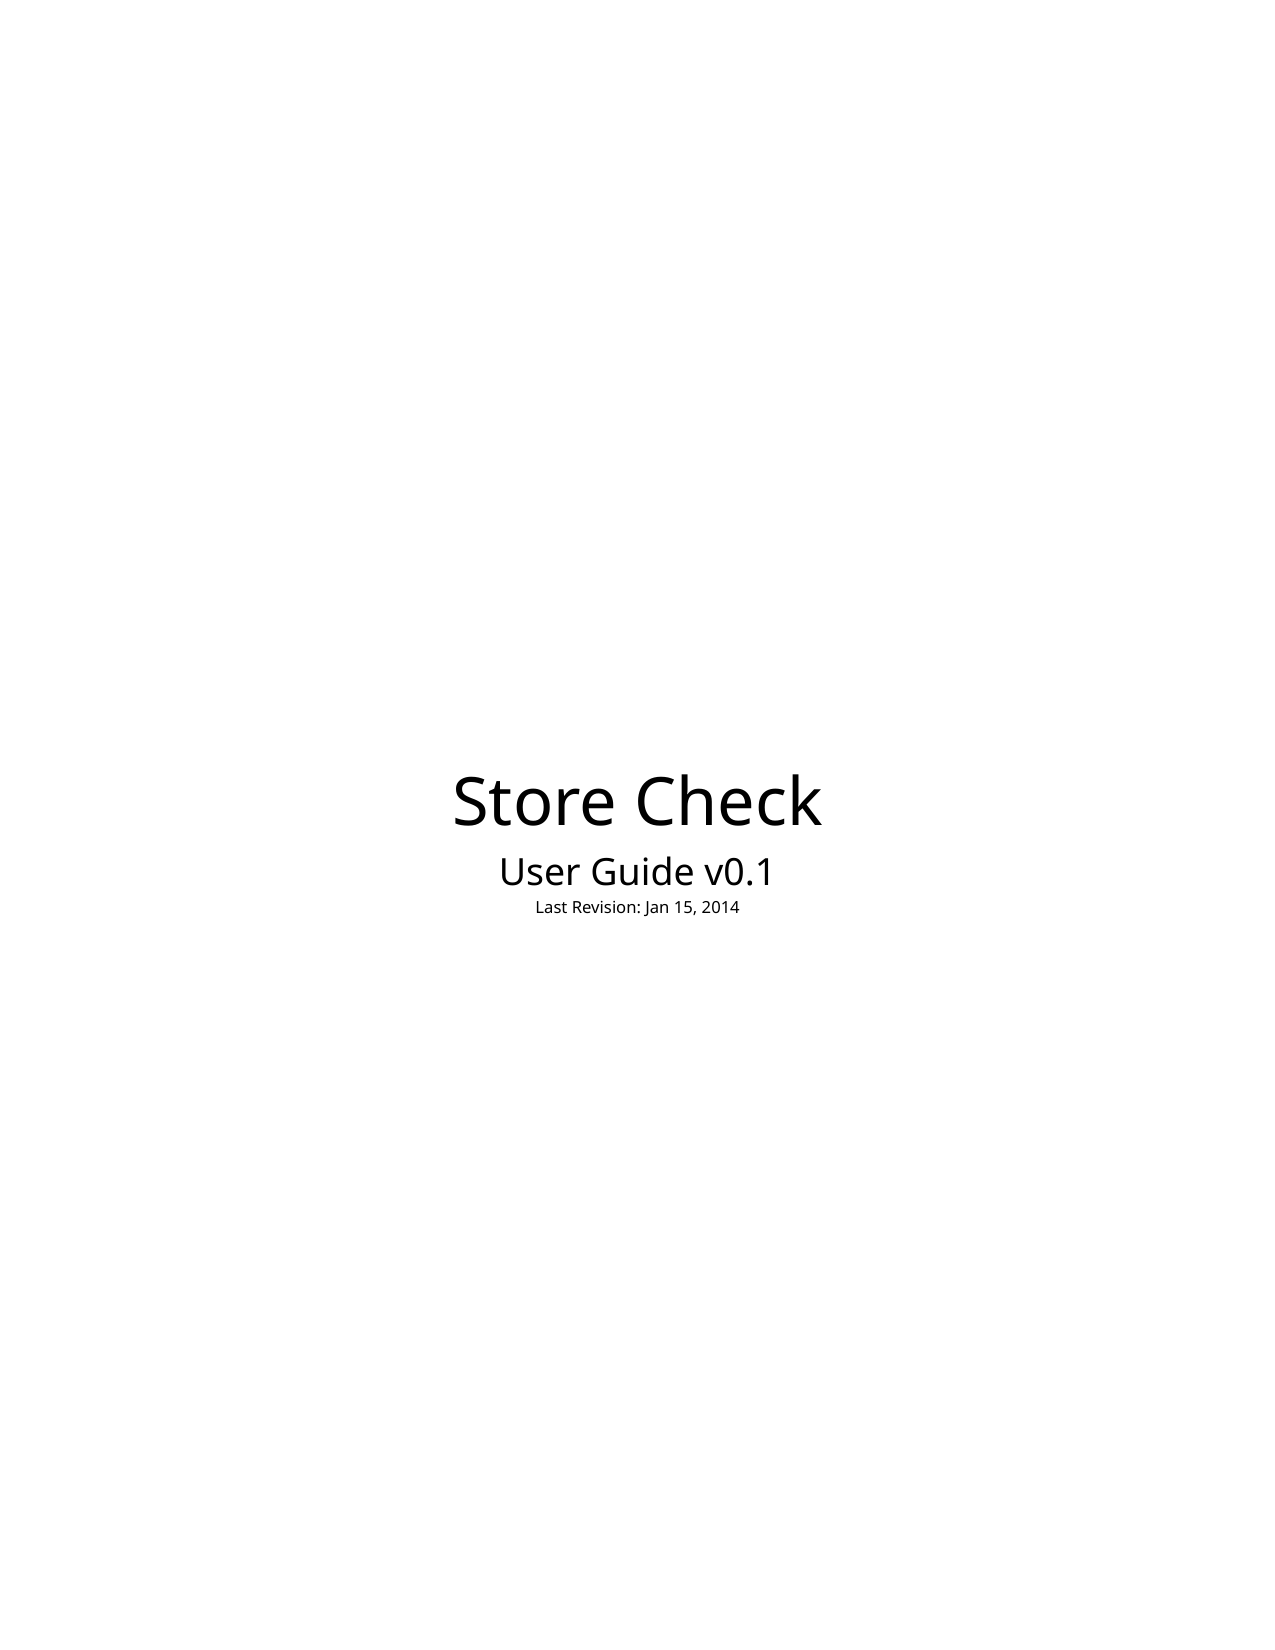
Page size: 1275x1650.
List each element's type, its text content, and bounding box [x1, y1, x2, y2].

text User Guide v0.1 [118, 845, 1157, 896]
text Store Check [118, 754, 1157, 845]
text Last Revision: Jan 15, 2014 [118, 896, 1157, 918]
